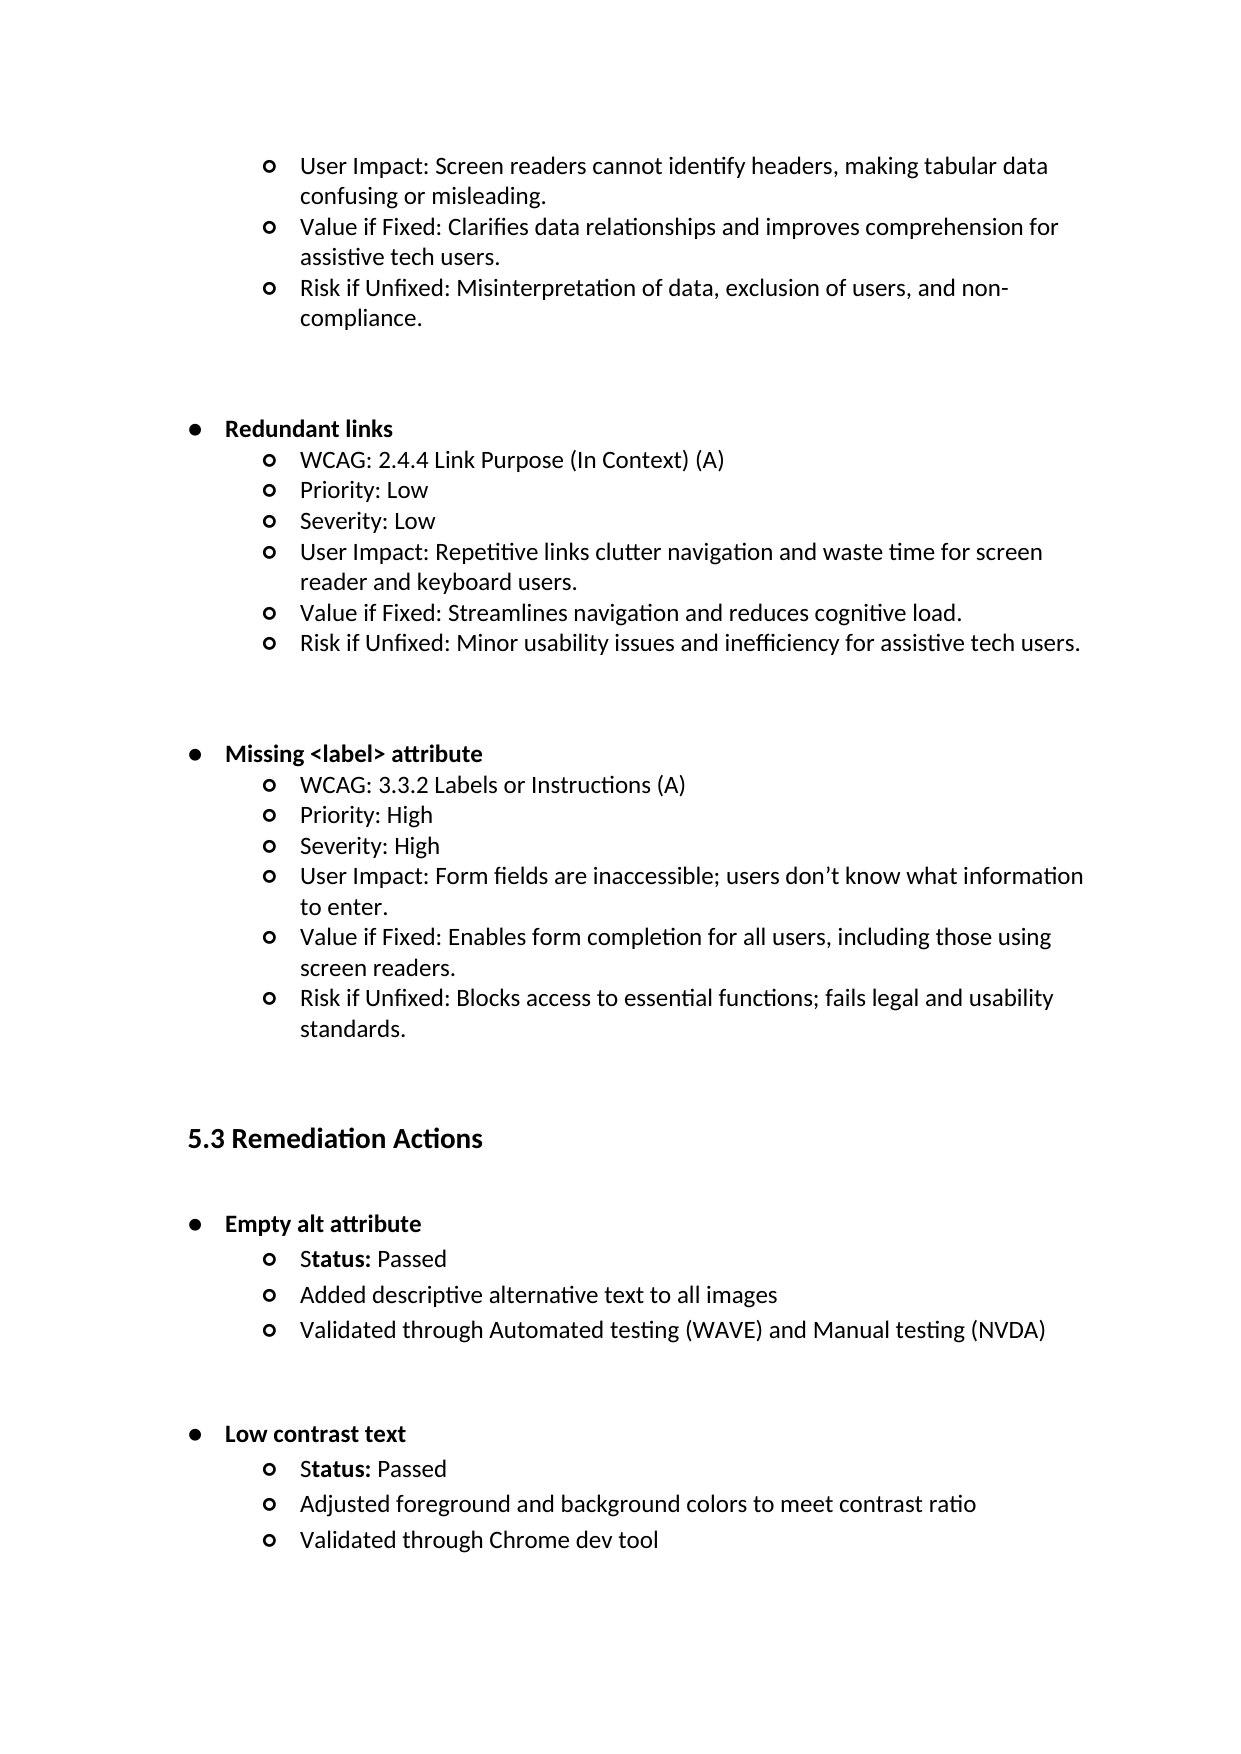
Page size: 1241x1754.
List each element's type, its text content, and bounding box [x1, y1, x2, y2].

list Value if Fixed: Enables form completion for all users, including those using screen readers. [262, 921, 1090, 982]
list Status: Passed [262, 1243, 1090, 1274]
list User Impact: Screen readers cannot identify headers, making tabular data confusing or misleading. [262, 150, 1090, 211]
list Risk if Unfixed: Misinterpretation of data, exclusion of users, and non-compliance. [262, 272, 1090, 333]
list Low contrast text [187, 1418, 1090, 1448]
list Validated through Chrome dev tool [262, 1524, 1090, 1554]
list Missing <label> attribute [187, 738, 1090, 769]
list Severity: High [262, 830, 1090, 860]
list WCAG: 2.4.4 Link Purpose (In Context) (A) [262, 444, 1090, 475]
list Risk if Unfixed: Minor usability issues and inefficiency for assistive tech users. [262, 627, 1090, 658]
list Value if Fixed: Clarifies data relationships and improves comprehension for assistive tech users. [262, 211, 1090, 272]
list Redundant links [187, 414, 1090, 444]
list Severity: Low [262, 505, 1090, 536]
list Adjusted foreground and background colors to meet contrast ratio [262, 1489, 1090, 1519]
list Priority: High [262, 799, 1090, 830]
list Validated through Automated testing (WAVE) and Manual testing (NVDA) [262, 1314, 1090, 1344]
list Added descriptive alternative text to all images [262, 1279, 1090, 1309]
list WCAG: 3.3.2 Labels or Instructions (A) [262, 769, 1090, 799]
list Priority: Low [262, 475, 1090, 505]
subtitle 5.3 Remediation Actions [187, 1121, 1090, 1156]
list User Impact: Repetitive links clutter navigation and waste time for screen reader and keyboard users. [262, 536, 1090, 597]
list Empty alt attribute [187, 1208, 1090, 1239]
list Risk if Unfixed: Blocks access to essential functions; fails legal and usability standards. [262, 982, 1090, 1043]
list Value if Fixed: Streamlines navigation and reduces cognitive load. [262, 597, 1090, 627]
list User Impact: Form fields are inaccessible; users don’t know what information to enter. [262, 860, 1090, 921]
list Status: Passed [262, 1453, 1090, 1484]
